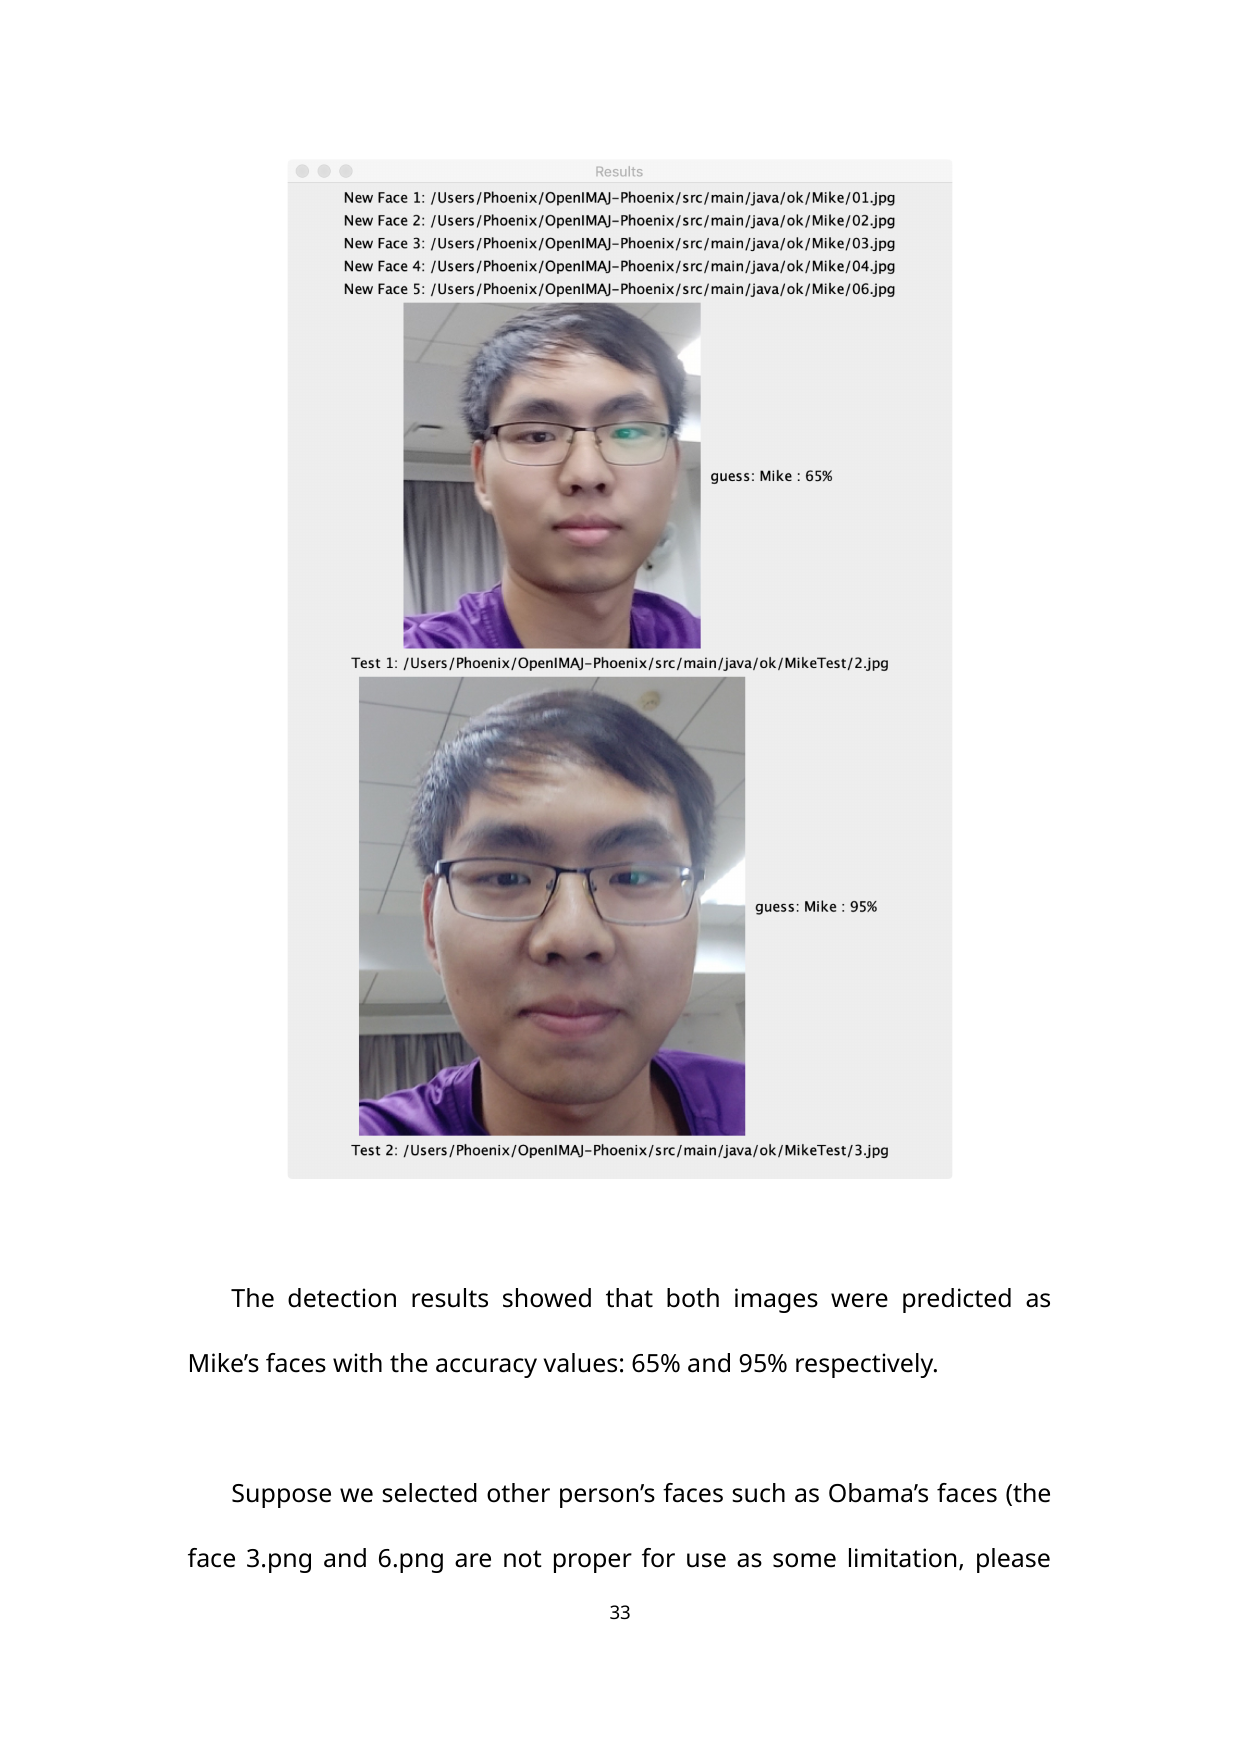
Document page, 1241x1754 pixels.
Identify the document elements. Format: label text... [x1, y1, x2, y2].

text The detection results showed that both images were predicted as Mike’s faces with the accuracy values: 65% and 95% respectively. [187, 1265, 1053, 1395]
text Suppose we selected other person’s faces such as Obama’s faces (the face 3.png and 6.png are not proper for use as some limitation, please [187, 1460, 1053, 1590]
picture [287, 159, 953, 1179]
